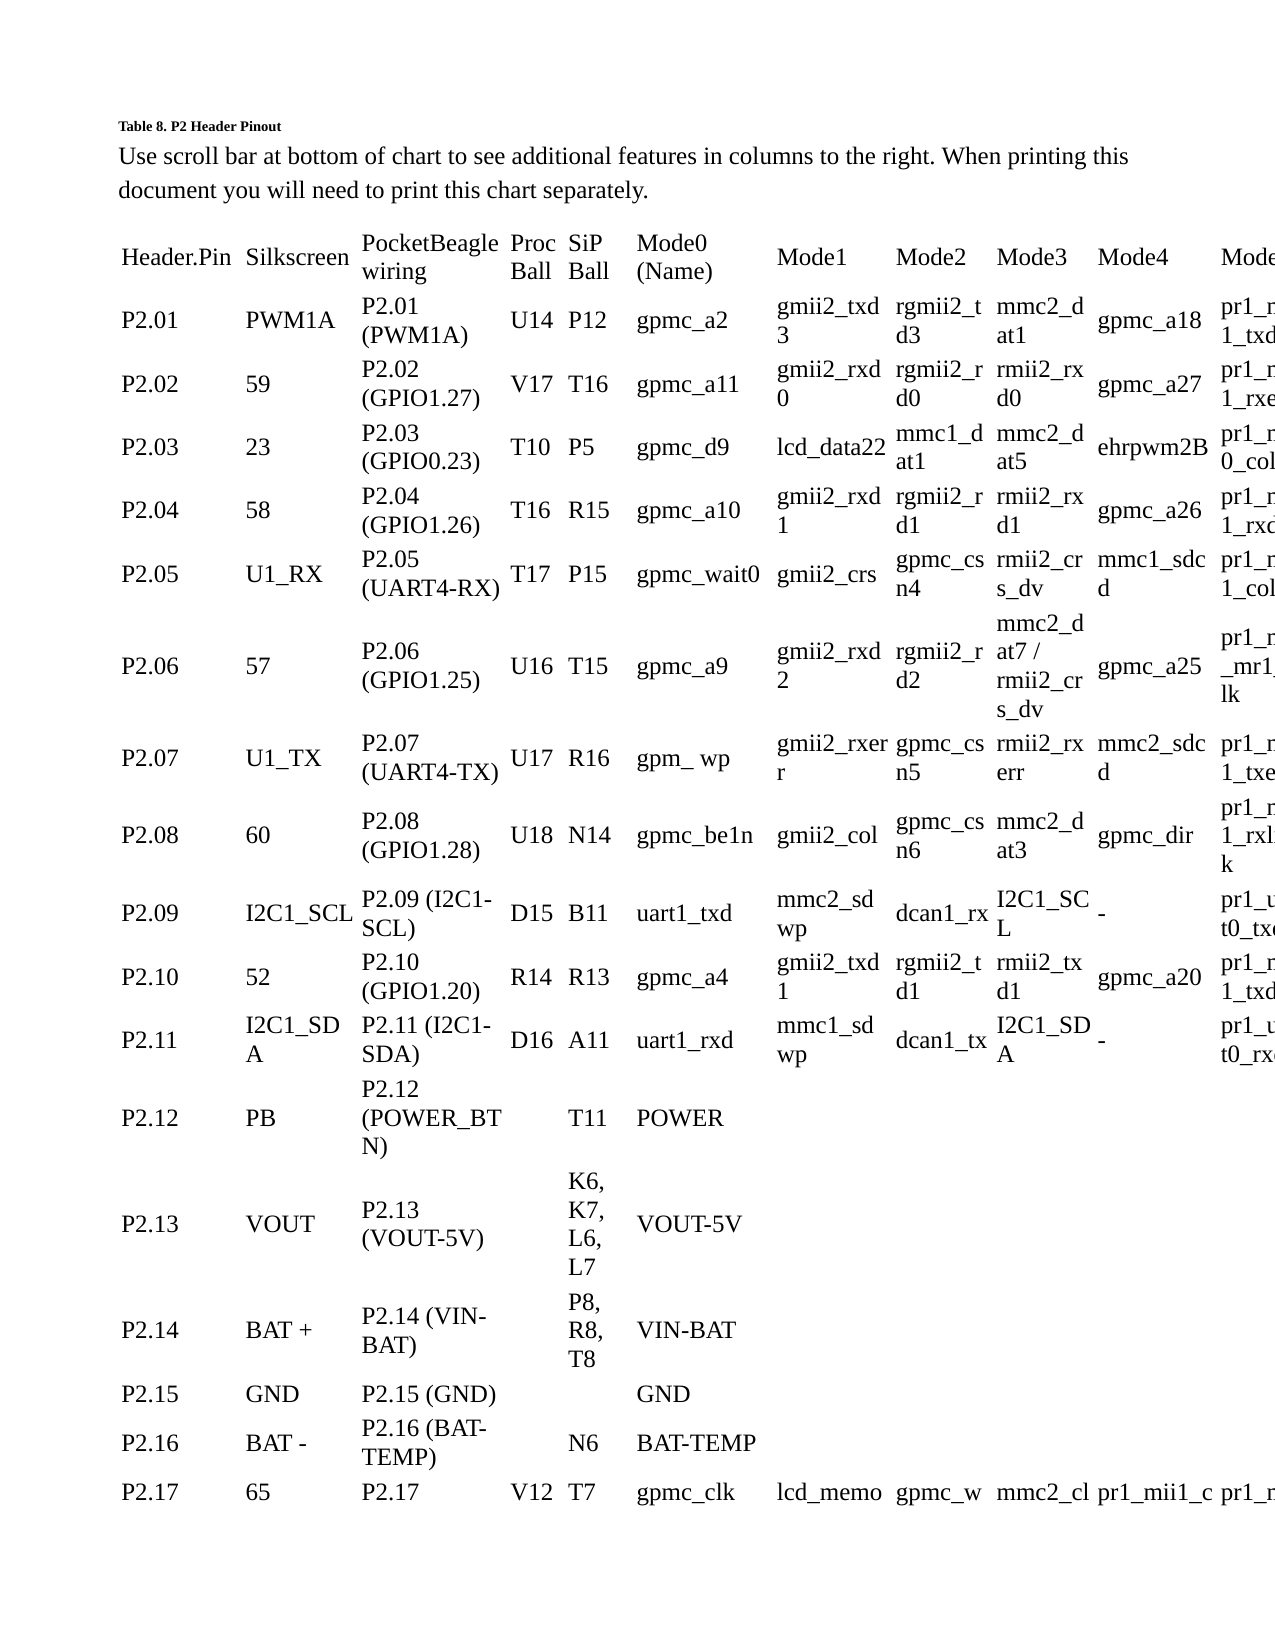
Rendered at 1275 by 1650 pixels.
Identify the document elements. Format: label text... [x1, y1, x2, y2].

table_cell rmii2_rxerr [994, 726, 1094, 789]
table_cell T17 [507, 541, 565, 605]
table_cell [507, 1284, 565, 1376]
table_cell [1095, 1163, 1218, 1284]
table_cell [893, 1411, 993, 1474]
table_cell mmc2_cl [994, 1474, 1094, 1508]
table_cell pr1_mii1_rxlink [1218, 789, 1275, 881]
table_cell 60 [243, 789, 358, 881]
table_cell P15 [565, 541, 633, 605]
table_cell I2C1_SDA [994, 1008, 1094, 1071]
table_cell pr1_mii1_col [1218, 541, 1275, 605]
table_cell gpmc_a27 [1095, 351, 1218, 415]
table_cell gpmc_clk [634, 1474, 774, 1508]
table_cell 65 [243, 1474, 358, 1508]
table_cell rmii2_crs_dv [994, 541, 1094, 605]
table_cell U18 [507, 789, 565, 881]
table_cell BAT - [243, 1411, 358, 1474]
table_cell P2.03 (GPIO0.23) [359, 415, 507, 478]
table_cell pr1_mii1_txd0 [1218, 944, 1275, 1008]
table_cell U17 [507, 726, 565, 789]
table_cell [1218, 1376, 1275, 1411]
table_cell pr1_mii_mr1_clk [1218, 605, 1275, 726]
table_cell P2.09 [118, 881, 242, 944]
table_cell P2.03 [118, 415, 242, 478]
table_cell gpmc_csn4 [893, 541, 993, 605]
table_cell PB [243, 1071, 358, 1163]
table_cell P2.05 (UART4-RX) [359, 541, 507, 605]
table_header Header.Pin [118, 225, 242, 288]
table_cell gpmc_wait0 [634, 541, 774, 605]
table_cell rgmii2_td3 [893, 288, 993, 351]
table_cell P2.08 [118, 789, 242, 881]
table_cell rgmii2_rd0 [893, 351, 993, 415]
table_cell mmc2_sdcd [1095, 726, 1218, 789]
table_cell pr1_mii1_rxdv [1218, 478, 1275, 541]
table_cell gpmc_be1n [634, 789, 774, 881]
table_cell P2.10 [118, 944, 242, 1008]
table_cell gpmc_a11 [634, 351, 774, 415]
table_cell VIN-BAT [634, 1284, 774, 1376]
table_cell gmii2_rxd0 [774, 351, 893, 415]
table_header Mode5 [1218, 225, 1275, 288]
table_cell P2.04 (GPIO1.26) [359, 478, 507, 541]
table_cell rgmii2_td1 [893, 944, 993, 1008]
table_cell K6, K7, L6, L7 [565, 1163, 633, 1284]
table_cell [1218, 1163, 1275, 1284]
table_cell P2.15 (GND) [359, 1376, 507, 1411]
table_cell T16 [507, 478, 565, 541]
table_cell rmii2_rxd0 [994, 351, 1094, 415]
table_cell P2.11 (I2C1-SDA) [359, 1008, 507, 1071]
table_cell [994, 1071, 1094, 1163]
table_cell POWER [634, 1071, 774, 1163]
table_cell pr1_mdio_mdclk [1218, 1474, 1275, 1508]
table_cell pr1_mii1_c [1095, 1474, 1218, 1508]
table_cell A11 [565, 1008, 633, 1071]
table_cell T7 [565, 1474, 633, 1508]
table_cell gmii2_txd1 [774, 944, 893, 1008]
text Use scroll bar at bottom of chart to see additional features in columns to the right. When printing this document you will need to print this chart separately. [118, 141, 1157, 204]
table_cell I2C1_SCL [994, 881, 1094, 944]
table_cell P2.12 [118, 1071, 242, 1163]
table_header PocketBeagle wiring [359, 225, 507, 288]
table_cell D15 [507, 881, 565, 944]
table_cell mmc1_dat1 [893, 415, 993, 478]
table_cell P2.07 [118, 726, 242, 789]
table_cell [994, 1411, 1094, 1474]
table_cell [893, 1163, 993, 1284]
table_cell 57 [243, 605, 358, 726]
table_cell [1095, 1376, 1218, 1411]
table_cell pr1_uart0_rxd [1218, 1008, 1275, 1071]
table_cell N14 [565, 789, 633, 881]
table_cell [1095, 1071, 1218, 1163]
table_header Proc Ball [507, 225, 565, 288]
table_cell P2.10 (GPIO1.20) [359, 944, 507, 1008]
table_cell lcd_data22 [774, 415, 893, 478]
table_cell P5 [565, 415, 633, 478]
table_cell [893, 1284, 993, 1376]
table_cell rmii2_txd1 [994, 944, 1094, 1008]
table_cell gpmc_a25 [1095, 605, 1218, 726]
table_header SiP Ball [565, 225, 633, 288]
table_cell [565, 1376, 633, 1411]
table_cell [1218, 1071, 1275, 1163]
table_cell dcan1_rx [893, 881, 993, 944]
table_header Mode4 [1095, 225, 1218, 288]
table_cell [507, 1411, 565, 1474]
table_cell [994, 1284, 1094, 1376]
table_cell mmc1_sdcd [1095, 541, 1218, 605]
table_cell BAT + [243, 1284, 358, 1376]
table_cell U16 [507, 605, 565, 726]
table_cell gpmc_csn5 [893, 726, 993, 789]
table_cell gpmc_a18 [1095, 288, 1218, 351]
table_cell gpmc_d9 [634, 415, 774, 478]
table_header Mode2 [893, 225, 993, 288]
table_cell - [1095, 1008, 1218, 1071]
table_cell D16 [507, 1008, 565, 1071]
table_cell [774, 1376, 893, 1411]
table_cell I2C1_SCL [243, 881, 358, 944]
table_cell [774, 1071, 893, 1163]
table_header Silkscreen [243, 225, 358, 288]
table_cell pr1_uart0_txd [1218, 881, 1275, 944]
table_cell P2.13 (VOUT-5V) [359, 1163, 507, 1284]
table_cell P2.05 [118, 541, 242, 605]
table_cell P2.07 (UART4-TX) [359, 726, 507, 789]
table_cell [507, 1071, 565, 1163]
table_cell 23 [243, 415, 358, 478]
table_cell gpmc_a4 [634, 944, 774, 1008]
table_cell [1095, 1411, 1218, 1474]
table_cell P2.13 [118, 1163, 242, 1284]
table_cell pr1_mii0_col [1218, 415, 1275, 478]
table_cell P2.02 [118, 351, 242, 415]
table_cell P2.11 [118, 1008, 242, 1071]
table_cell R14 [507, 944, 565, 1008]
table_cell BAT-TEMP [634, 1411, 774, 1474]
table_cell lcd_memo [774, 1474, 893, 1508]
table_cell U14 [507, 288, 565, 351]
table_cell gpmc_csn6 [893, 789, 993, 881]
table_cell [893, 1071, 993, 1163]
table_cell R15 [565, 478, 633, 541]
table_cell [774, 1411, 893, 1474]
table_cell P2.01 [118, 288, 242, 351]
table_cell rgmii2_rd2 [893, 605, 993, 726]
table_cell mmc2_dat5 [994, 415, 1094, 478]
table_cell mmc2_dat7 / rmii2_crs_dv [994, 605, 1094, 726]
table_cell rgmii2_rd1 [893, 478, 993, 541]
table_cell 59 [243, 351, 358, 415]
table_cell R13 [565, 944, 633, 1008]
table_cell P2.04 [118, 478, 242, 541]
table_header Mode0 (Name) [634, 225, 774, 288]
table_cell B11 [565, 881, 633, 944]
table_cell gpmc_w [893, 1474, 993, 1508]
table_cell [994, 1376, 1094, 1411]
table_cell P2.16 [118, 1411, 242, 1474]
table_cell gmii2_rxd2 [774, 605, 893, 726]
table_cell T16 [565, 351, 633, 415]
table_cell P2.06 (GPIO1.25) [359, 605, 507, 726]
table_cell [507, 1163, 565, 1284]
table_cell VOUT-5V [634, 1163, 774, 1284]
table_cell 58 [243, 478, 358, 541]
table_cell GND [634, 1376, 774, 1411]
table_cell mmc2_dat1 [994, 288, 1094, 351]
table_cell V12 [507, 1474, 565, 1508]
table_cell pr1_mii1_txd2 [1218, 288, 1275, 351]
table_cell pr1_mii1_rxer [1218, 351, 1275, 415]
table_cell P2.17 [359, 1474, 507, 1508]
table_cell gmii2_rxd1 [774, 478, 893, 541]
table_cell gpmc_a2 [634, 288, 774, 351]
table_cell P2.08 (GPIO1.28) [359, 789, 507, 881]
table_cell [507, 1376, 565, 1411]
table_header Mode3 [994, 225, 1094, 288]
table_cell GND [243, 1376, 358, 1411]
table_cell gmii2_rxerr [774, 726, 893, 789]
table_cell gpm_ wp [634, 726, 774, 789]
table_cell [1218, 1411, 1275, 1474]
table_cell P2.14 (VIN-BAT) [359, 1284, 507, 1376]
table_cell mmc2_sdwp [774, 881, 893, 944]
table_cell P8, R8, T8 [565, 1284, 633, 1376]
table_cell mmc1_sdwp [774, 1008, 893, 1071]
table_cell P12 [565, 288, 633, 351]
table_cell [994, 1163, 1094, 1284]
table_cell T15 [565, 605, 633, 726]
table_cell [1095, 1284, 1218, 1376]
table_cell N6 [565, 1411, 633, 1474]
table_cell gpmc_a10 [634, 478, 774, 541]
table_cell ehrpwm2B [1095, 415, 1218, 478]
table_cell pr1_mii1_txen [1218, 726, 1275, 789]
table_cell gpmc_a9 [634, 605, 774, 726]
table_cell [893, 1376, 993, 1411]
table_cell mmc2_dat3 [994, 789, 1094, 881]
table_cell gpmc_a20 [1095, 944, 1218, 1008]
table_cell dcan1_tx [893, 1008, 993, 1071]
table_cell P2.09 (I2C1-SCL) [359, 881, 507, 944]
table_cell P2.17 [118, 1474, 242, 1508]
table_cell [774, 1163, 893, 1284]
table_cell P2.02 (GPIO1.27) [359, 351, 507, 415]
table_cell T10 [507, 415, 565, 478]
table_cell P2.01 (PWM1A) [359, 288, 507, 351]
table_cell - [1095, 881, 1218, 944]
table_cell V17 [507, 351, 565, 415]
table_cell I2C1_SDA [243, 1008, 358, 1071]
table_cell gpmc_a26 [1095, 478, 1218, 541]
table_cell gmii2_txd3 [774, 288, 893, 351]
table_cell uart1_rxd [634, 1008, 774, 1071]
table_cell 52 [243, 944, 358, 1008]
table_cell VOUT [243, 1163, 358, 1284]
table_cell R16 [565, 726, 633, 789]
table_cell gpmc_dir [1095, 789, 1218, 881]
subtitle Table 8. P2 Header Pinout [118, 118, 1157, 135]
table_cell gmii2_crs [774, 541, 893, 605]
table_cell T11 [565, 1071, 633, 1163]
table_cell gmii2_col [774, 789, 893, 881]
table_cell [1218, 1284, 1275, 1376]
table_cell P2.14 [118, 1284, 242, 1376]
table_cell U1_TX [243, 726, 358, 789]
table_cell uart1_txd [634, 881, 774, 944]
table_cell P2.15 [118, 1376, 242, 1411]
table_cell rmii2_rxd1 [994, 478, 1094, 541]
table_cell [774, 1284, 893, 1376]
table_cell P2.16 (BAT-TEMP) [359, 1411, 507, 1474]
table_cell U1_RX [243, 541, 358, 605]
table_header Mode1 [774, 225, 893, 288]
table_cell P2.12 (POWER_BTN) [359, 1071, 507, 1163]
table_cell P2.06 [118, 605, 242, 726]
table_cell PWM1A [243, 288, 358, 351]
